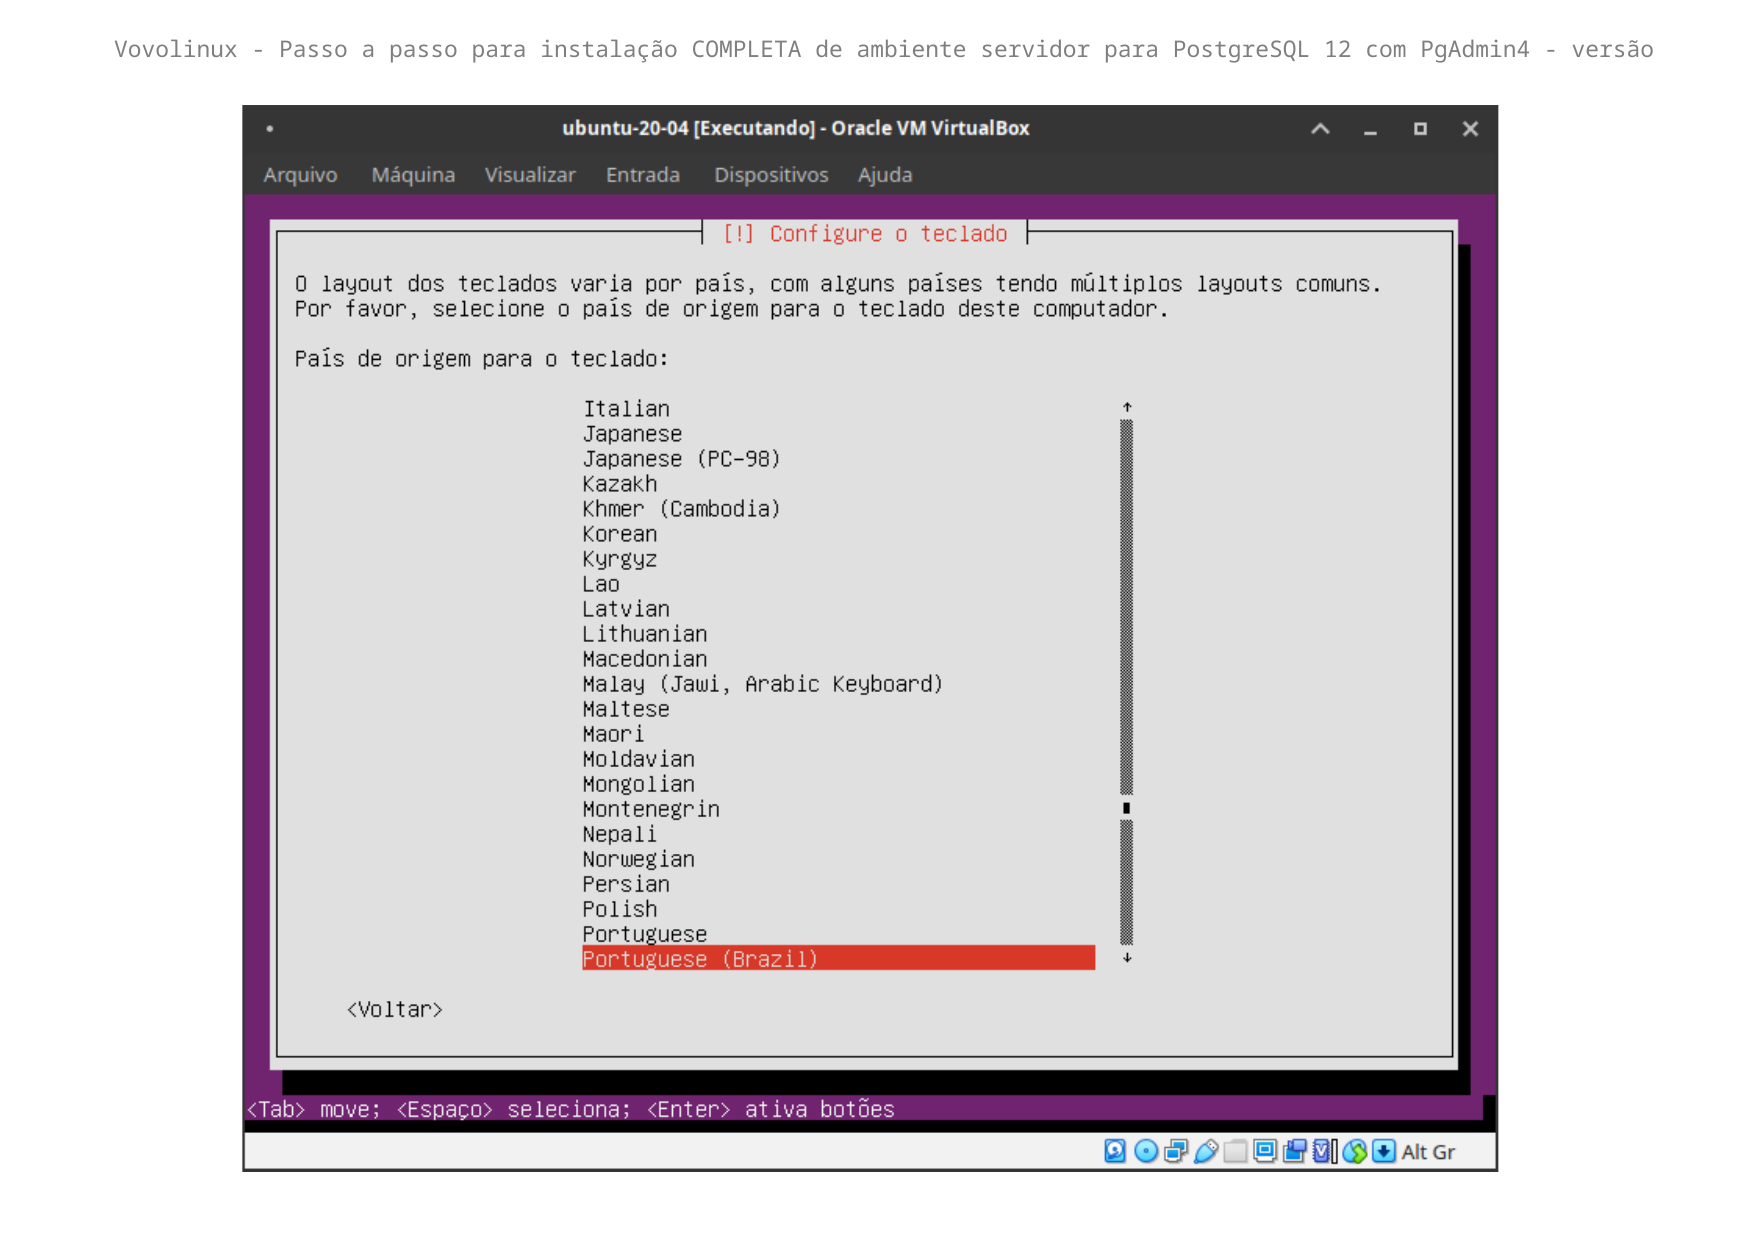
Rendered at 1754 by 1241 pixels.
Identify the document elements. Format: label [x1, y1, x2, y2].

picture [242, 105, 1499, 1172]
